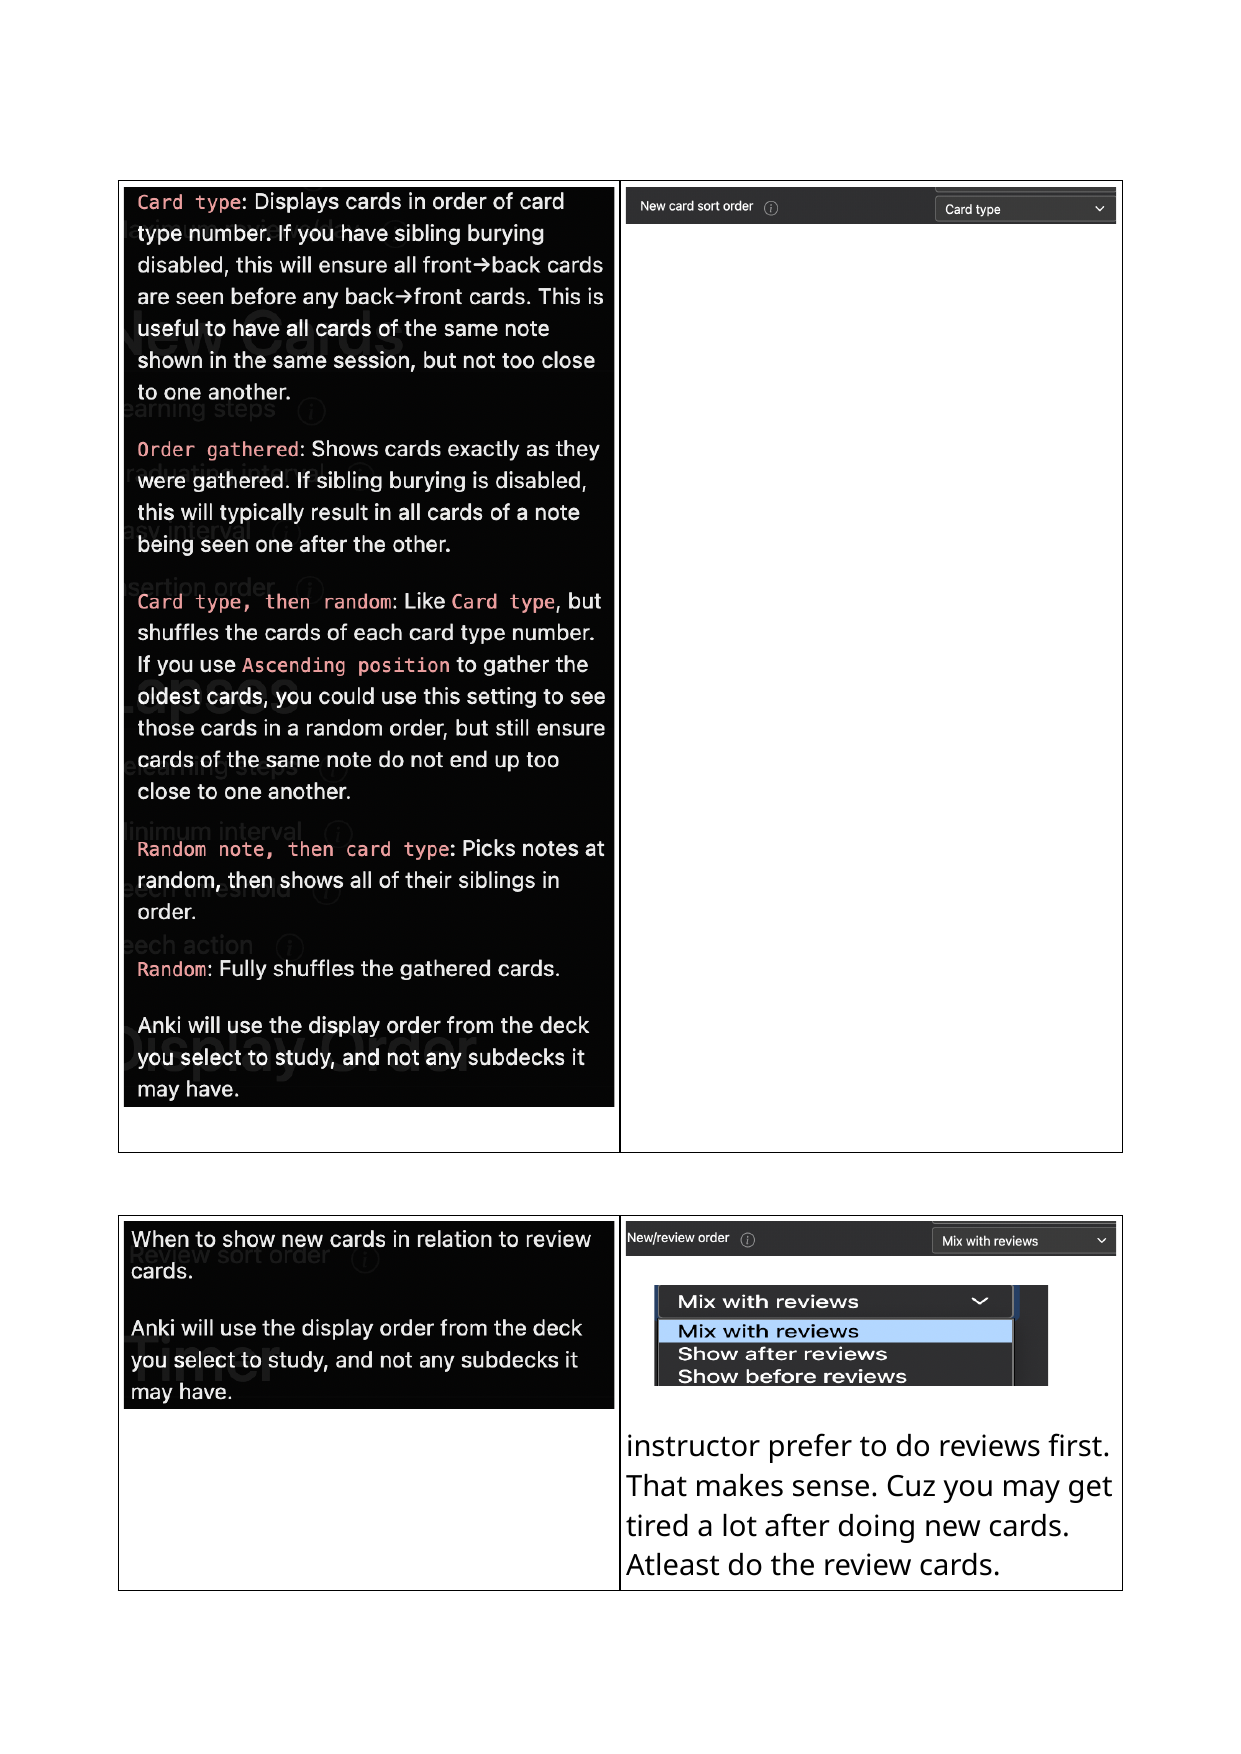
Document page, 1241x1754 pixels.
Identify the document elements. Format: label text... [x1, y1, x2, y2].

table_header [119, 1216, 619, 1590]
picture [123, 187, 615, 1107]
table_header [621, 181, 1122, 1152]
picture [123, 1221, 615, 1409]
picture [625, 1221, 1117, 1256]
table_header instructor prefer to do reviews first. That makes sense. Cuz you may get tired a lot after doing new cards. Atleast do the review cards. [621, 1216, 1122, 1590]
picture [654, 1285, 1049, 1386]
picture [625, 187, 1117, 224]
table_header [119, 181, 619, 1152]
